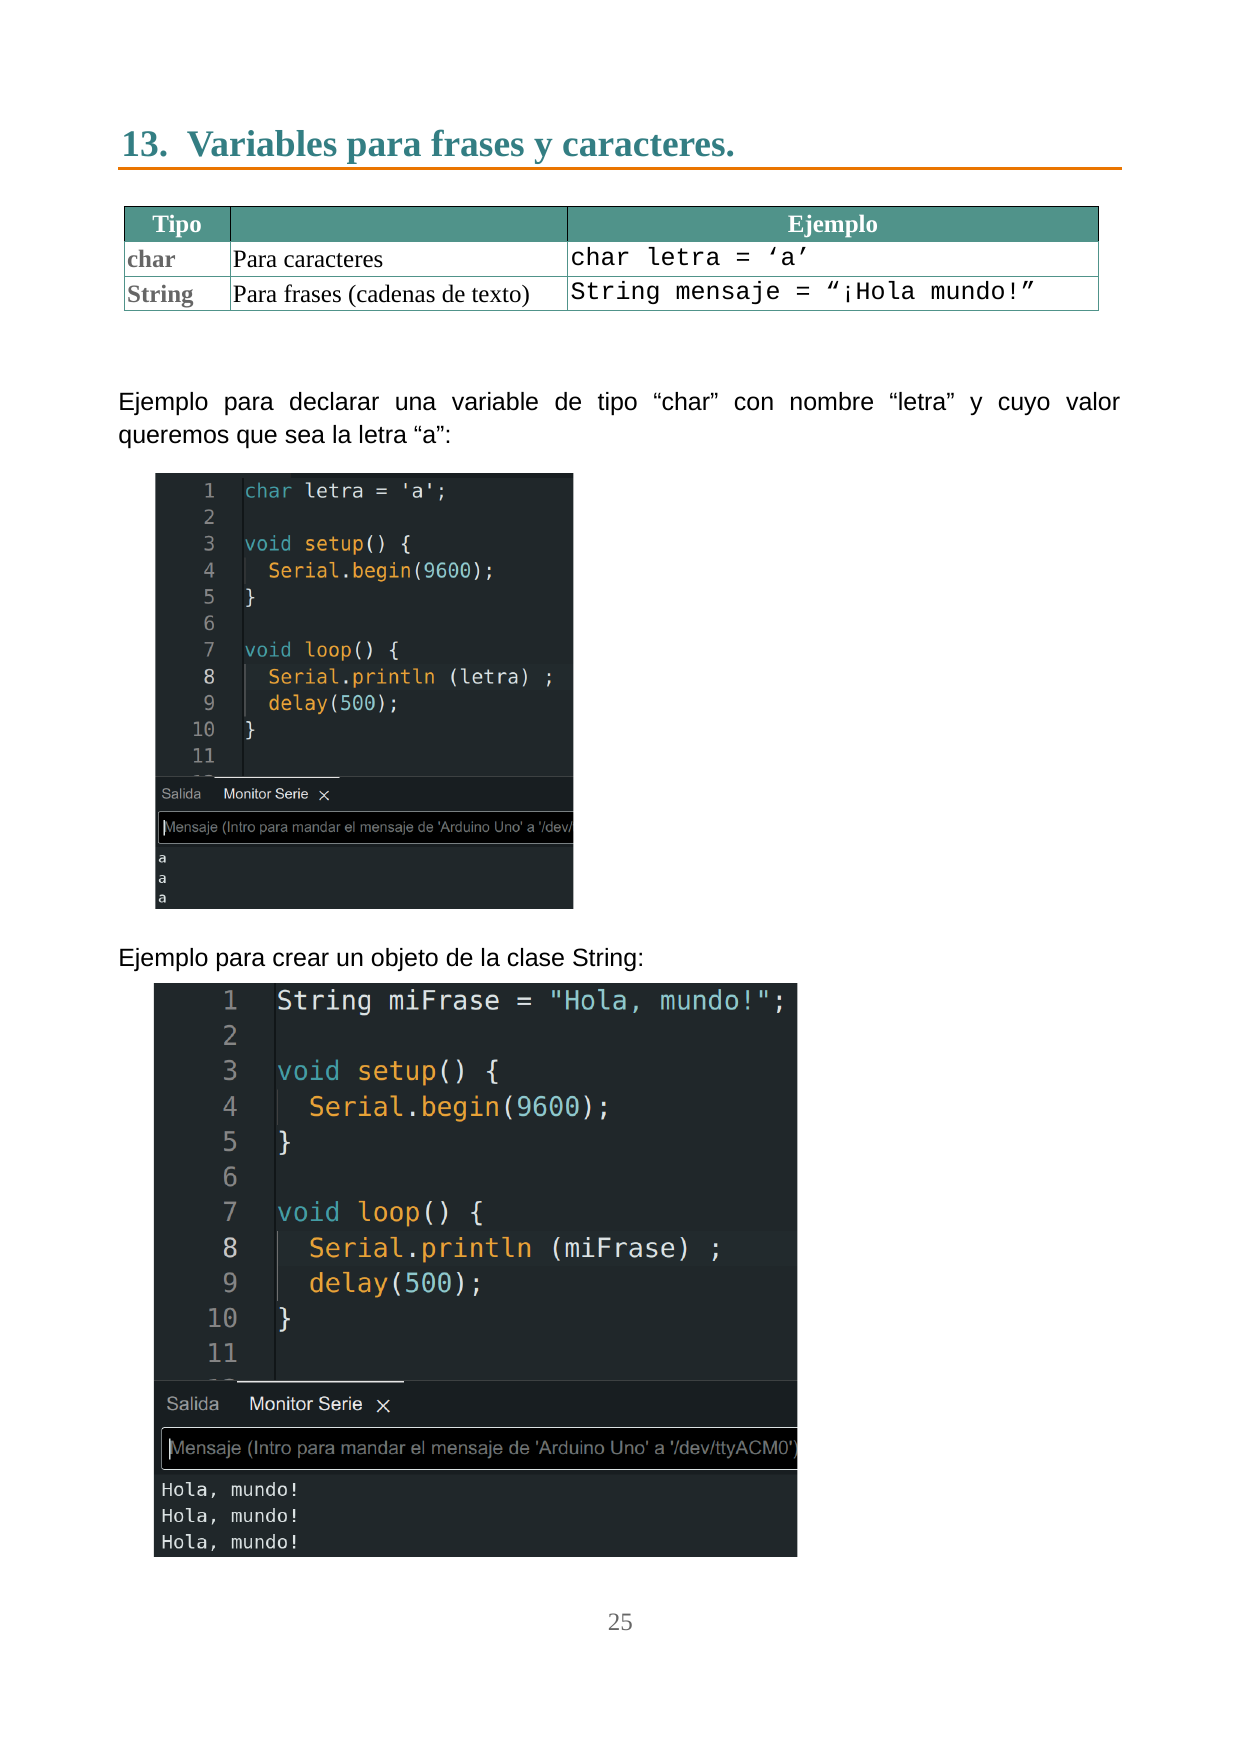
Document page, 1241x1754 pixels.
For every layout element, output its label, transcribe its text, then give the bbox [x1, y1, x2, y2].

table_cell Para frases (cadenas de texto) [231, 277, 567, 310]
table_cell Para caracteres [231, 242, 567, 276]
text Ejemplo para crear un objeto de la clase String: [118, 943, 1122, 972]
table_header [231, 207, 567, 241]
picture [153, 983, 798, 1557]
table_cell char [125, 242, 230, 276]
table_cell String mensaje = “¡Hola mundo!” [568, 277, 1098, 310]
text Ejemplo para declarar una variable de tipo “char” con nombre “letra” y cuyo valor queremos que sea la letra “a”: [118, 387, 1122, 448]
subtitle Variables para frases y caracteres. [118, 118, 1122, 167]
table_header Tipo [125, 207, 230, 241]
table_cell char letra = ‘a’ [568, 242, 1098, 276]
table_header Ejemplo [568, 207, 1098, 241]
table_cell String [125, 277, 230, 310]
picture [155, 473, 574, 909]
